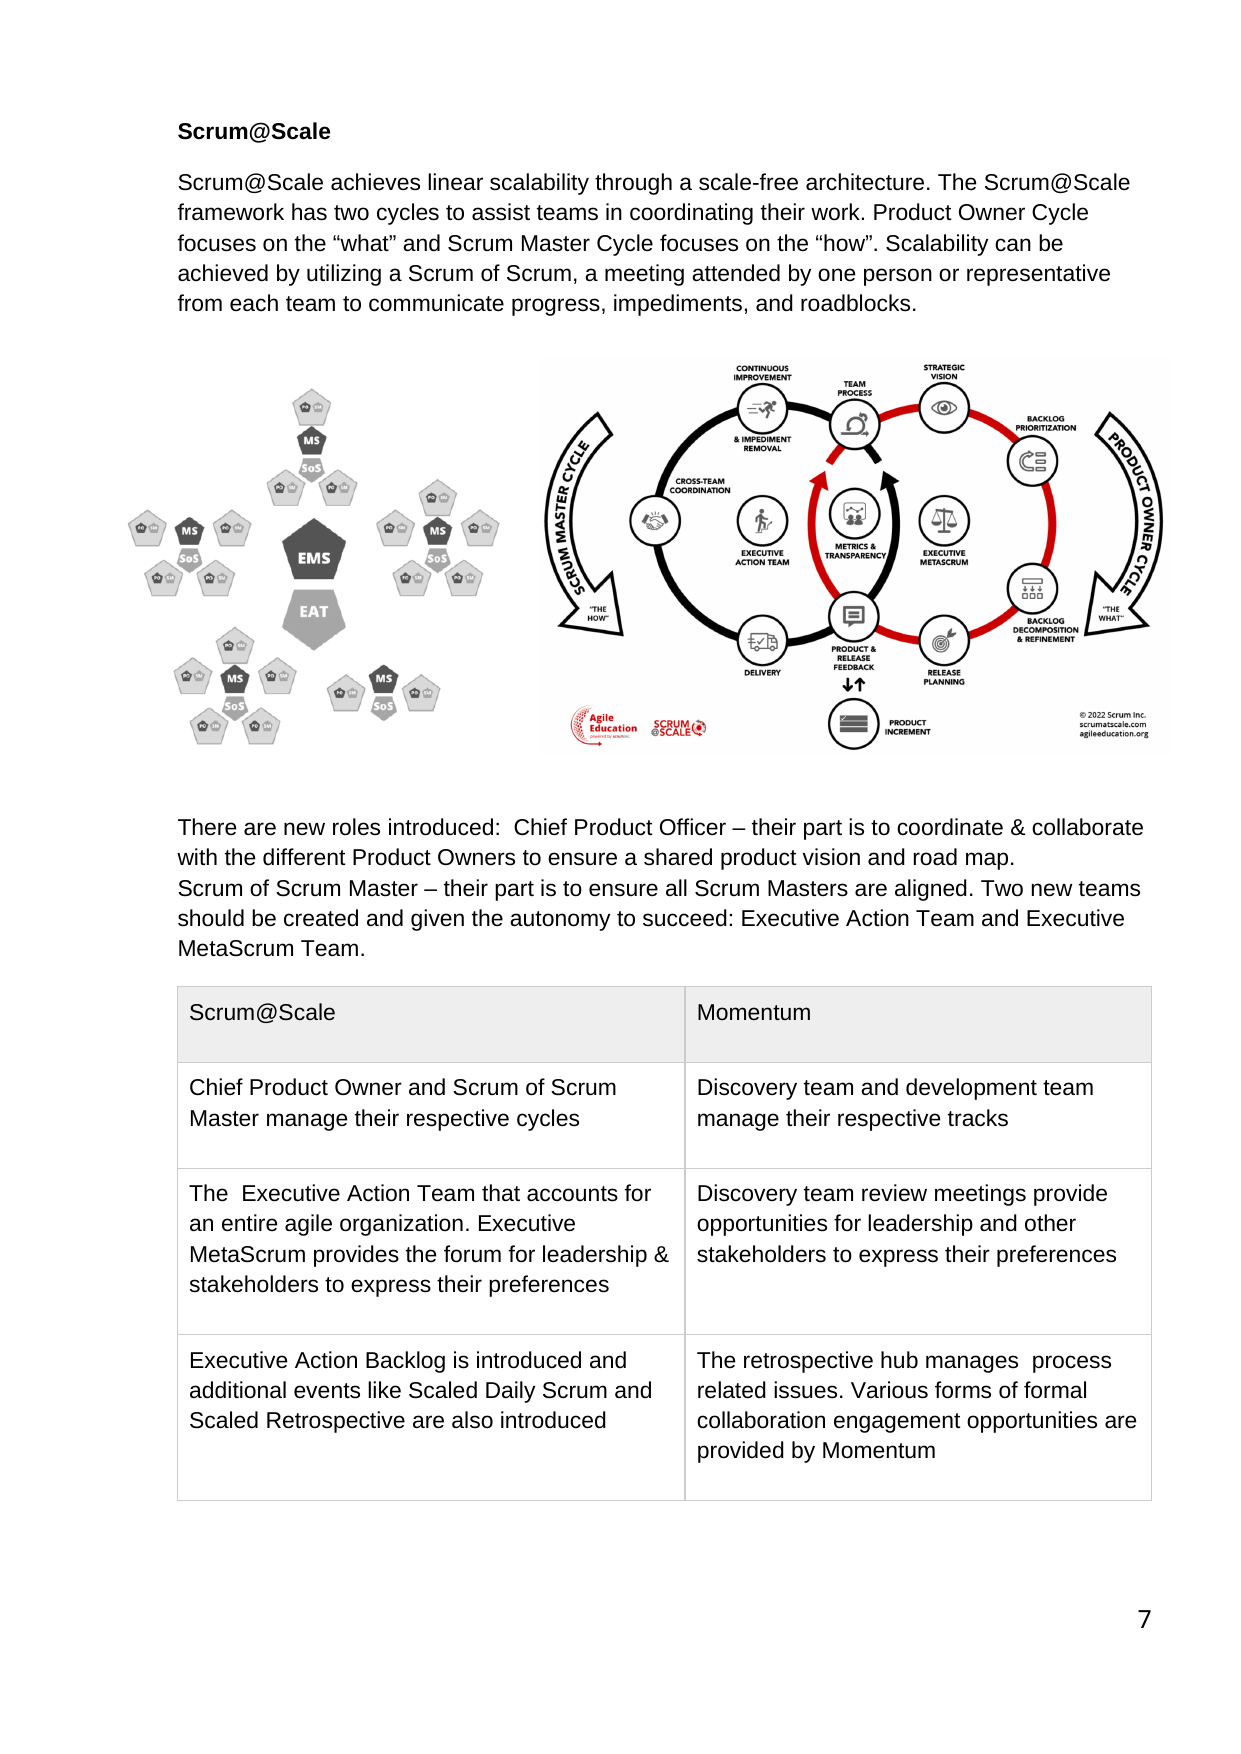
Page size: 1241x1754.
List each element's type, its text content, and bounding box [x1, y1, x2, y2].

text Scrum@Scale achieves linear scalability through a scale-free architecture. The Scrum@Scale framework has two cycles to assist teams in coordinating their work. Product Owner Cycle focuses on the “what” and Scrum Master Cycle focuses on the “how”. Scalability can be achieved by utilizing a Scrum of Scrum, a meeting attended by one person or representative from each team to communicate progress, impediments, and roadblocks. [177, 169, 1152, 316]
table_cell Discovery team review meetings provide opportunities for leadership and other stakeholders to express their preferences [686, 1169, 1151, 1334]
table_cell Discovery team and development team manage their respective tracks [686, 1063, 1151, 1167]
table_cell The Executive Action Team that accounts for an entire agile organization. Executive MetaScrum provides the forum for leadership & stakeholders to express their preferences [178, 1169, 684, 1334]
picture [116, 381, 509, 748]
table_cell Executive Action Backlog is introduced and additional events like Scaled Daily Scrum and Scaled Retrospective are also introduced [178, 1335, 684, 1500]
picture [538, 356, 1170, 756]
table_cell The retrospective hub manages process related issues. Various forms of formal collaboration engagement opportunities are provided by Momentum [686, 1335, 1151, 1500]
text Scrum@Scale [177, 118, 1152, 144]
table_cell Chief Product Owner and Scrum of Scrum Master manage their respective cycles [178, 1063, 684, 1167]
text There are new roles introduced: Chief Product Officer – their part is to coordinate & collaborate with the different Product Owners to ensure a shared product vision and road map. Scrum of Scrum Master – their part is to ensure all Scrum Masters are aligned. Two new teams should be created and given the autonomy to succeed: Executive Action Team and Executive MetaScrum Team. [177, 784, 1152, 961]
table_header Scrum@Scale [178, 987, 684, 1062]
table_header Momentum [686, 987, 1151, 1062]
